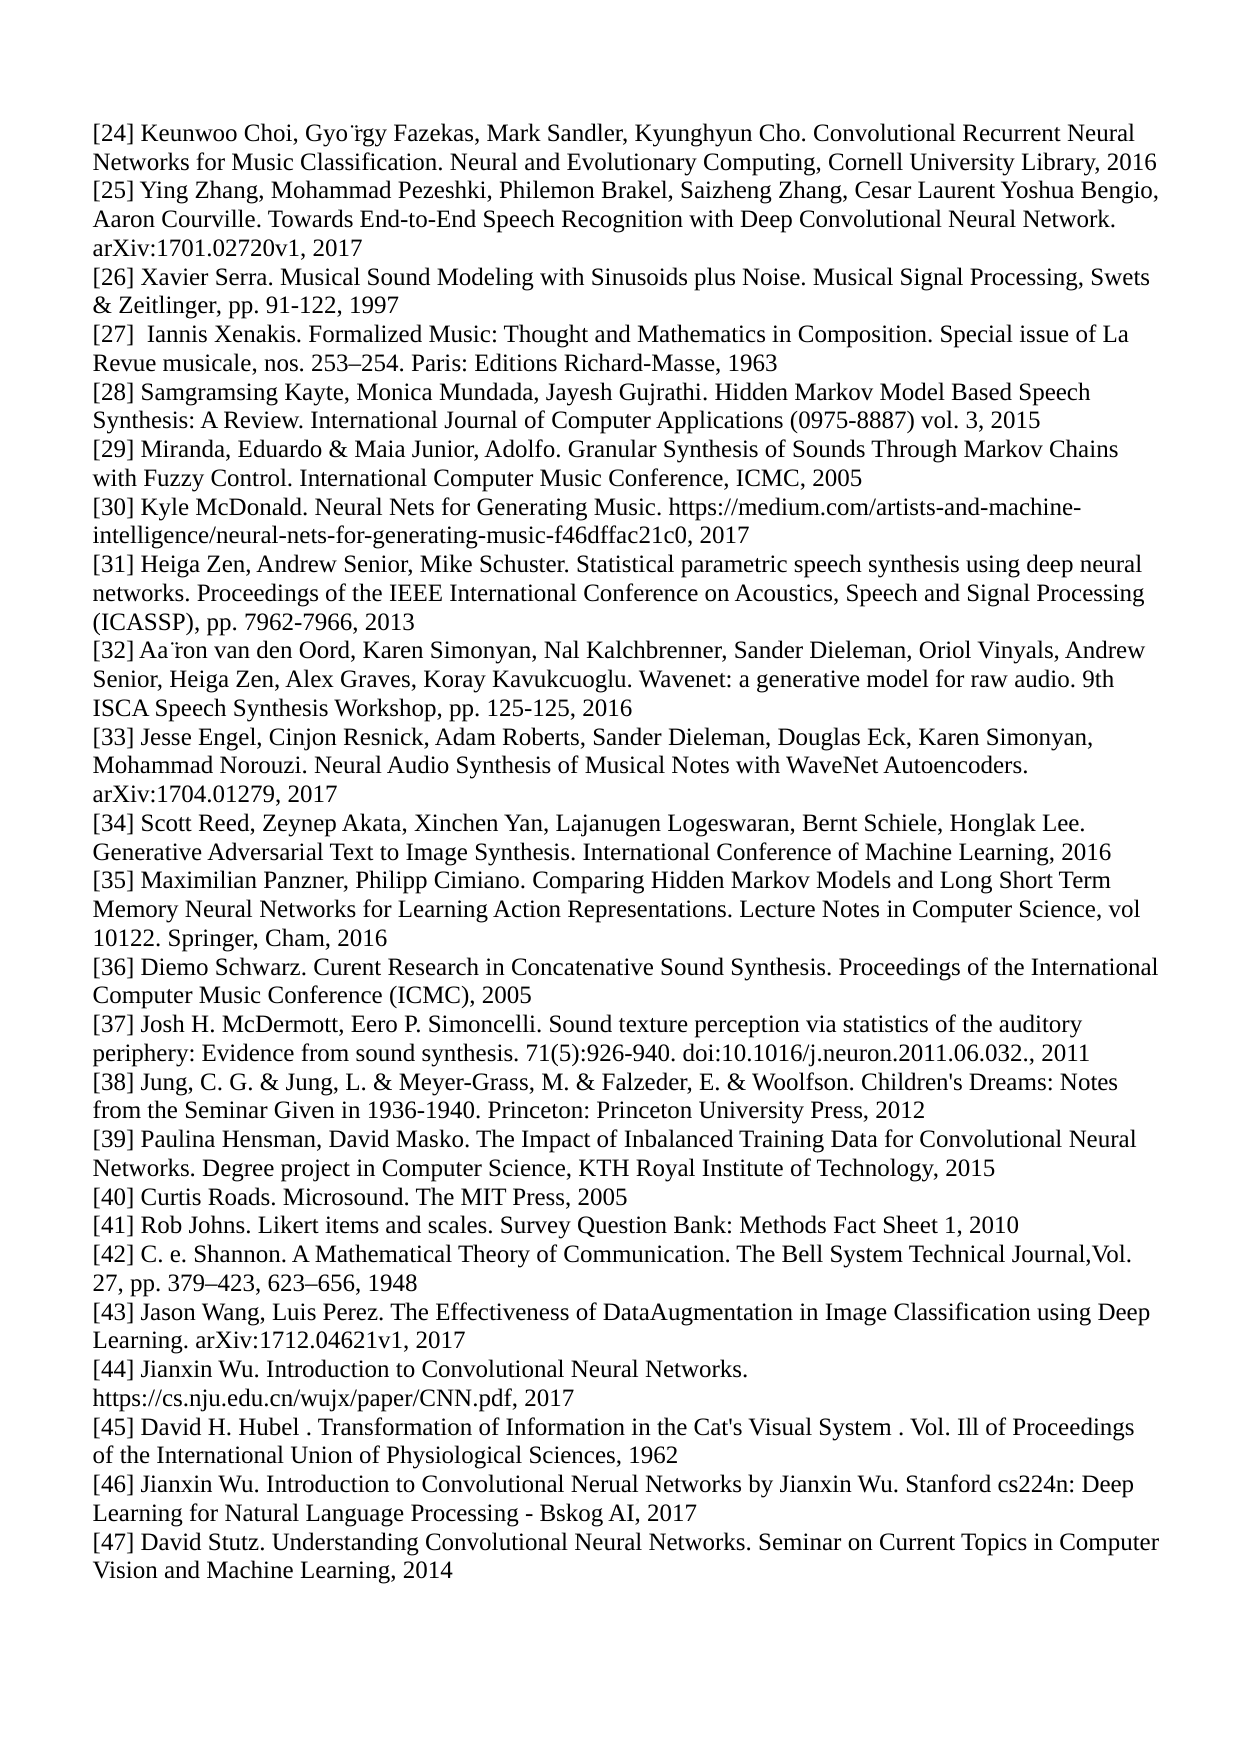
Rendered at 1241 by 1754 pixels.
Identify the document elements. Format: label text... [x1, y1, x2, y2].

text [43] Jason Wang, Luis Perez. The Effectiveness of DataAugmentation in Image Classification using Deep Learning. arXiv:1712.04621v1, 2017 [92, 1297, 1160, 1354]
text [32] Aa ̈ron van den Oord, Karen Simonyan, Nal Kalchbrenner, Sander Dieleman, Oriol Vinyals, Andrew Senior, Heiga Zen, Alex Graves, Koray Kavukcuoglu. Wavenet: a generative model for raw audio. 9th ISCA Speech Synthesis Workshop, pp. 125-125, 2016 [92, 636, 1160, 722]
text [41] Rob Johns. Likert items and scales. Survey Question Bank: Methods Fact Sheet 1, 2010 [92, 1211, 1160, 1239]
text [37] Josh H. McDermott, Eero P. Simoncelli. Sound texture perception via statistics of the auditory periphery: Evidence from sound synthesis. 71(5):926-940. doi:10.1016/j.neuron.2011.06.032., 2011 [92, 1009, 1160, 1067]
text [24] Keunwoo Choi, Gyo ̈rgy Fazekas, Mark Sandler, Kyunghyun Cho. Convolutional Recurrent Neural Networks for Music Classification. Neural and Evolutionary Computing, Cornell University Library, 2016 [92, 118, 1160, 176]
text [44] Jianxin Wu. Introduction to Convolutional Neural Networks. https://cs.nju.edu.cn/wujx/paper/CNN.pdf, 2017 [92, 1354, 1160, 1412]
text [38] Jung, C. G. & Jung, L. & Meyer-Grass, M. & Falzeder, E. & Woolfson. Children's Dreams: Notes from the Seminar Given in 1936-1940. Princeton: Princeton University Press, 2012 [92, 1067, 1160, 1124]
text [25] Ying Zhang, Mohammad Pezeshki, Philemon Brakel, Saizheng Zhang, Cesar Laurent Yoshua Bengio, Aaron Courville. Towards End-to-End Speech Recognition with Deep Convolutional Neural Network. arXiv:1701.02720v1, 2017 [92, 176, 1160, 262]
text [36] Diemo Schwarz. Curent Research in Concatenative Sound Synthesis. Proceedings of the International Computer Music Conference (ICMC), 2005 [92, 952, 1160, 1009]
text [39] Paulina Hensman, David Masko. The Impact of Inbalanced Training Data for Convolutional Neural Networks. Degree project in Computer Science, KTH Royal Institute of Technology, 2015 [92, 1124, 1160, 1182]
text [46] Jianxin Wu. Introduction to Convolutional Nerual Networks by Jianxin Wu. Stanford cs224n: Deep Learning for Natural Language Processing - Bskog AI, 2017 [92, 1469, 1160, 1527]
text [31] Heiga Zen, Andrew Senior, Mike Schuster. Statistical parametric speech synthesis using deep neural networks. Proceedings of the IEEE International Conference on Acoustics, Speech and Signal Processing (ICASSP), pp. 7962-7966, 2013 [92, 549, 1160, 636]
text [33] Jesse Engel, Cinjon Resnick, Adam Roberts, Sander Dieleman, Douglas Eck, Karen Simonyan, Mohammad Norouzi. Neural Audio Synthesis of Musical Notes with WaveNet Autoencoders. arXiv:1704.01279, 2017 [92, 722, 1160, 808]
text [29] Miranda, Eduardo & Maia Junior, Adolfo. Granular Synthesis of Sounds Through Markov Chains with Fuzzy Control. International Computer Music Conference, ICMC, 2005 [92, 434, 1160, 492]
text [26] Xavier Serra. Musical Sound Modeling with Sinusoids plus Noise. Musical Signal Processing, Swets & Zeitlinger, pp. 91-122, 1997 [92, 262, 1160, 319]
text [34] Scott Reed, Zeynep Akata, Xinchen Yan, Lajanugen Logeswaran, Bernt Schiele, Honglak Lee. Generative Adversarial Text to Image Synthesis. International Conference of Machine Learning, 2016 [92, 808, 1160, 866]
text [35] Maximilian Panzner, Philipp Cimiano. Comparing Hidden Markov Models and Long Short Term Memory Neural Networks for Learning Action Representations. Lecture Notes in Computer Science, vol 10122. Springer, Cham, 2016 [92, 866, 1160, 952]
text [27] Iannis Xenakis. Formalized Music: Thought and Mathematics in Composition. Special issue of La Revue musicale, nos. 253–254. Paris: Editions Richard-Masse, 1963 [92, 319, 1160, 377]
text [47] David Stutz. Understanding Convolutional Neural Networks. Seminar on Current Topics in Computer Vision and Machine Learning, 2014 [92, 1527, 1160, 1584]
text [45] David H. Hubel . Transformation of Information in the Cat's Visual System . Vol. Ill of Proceedings of the International Union of Physiological Sciences, 1962 [92, 1412, 1160, 1469]
text [42] C. e. Shannon. A Mathematical Theory of Communication. The Bell System Technical Journal,Vol. 27, pp. 379–423, 623–656, 1948 [92, 1239, 1160, 1297]
text [30] Kyle McDonald. Neural Nets for Generating Music. https://medium.com/artists-and-machine-intelligence/neural-nets-for-generating-music-f46dffac21c0, 2017 [92, 492, 1160, 549]
text [28] Samgramsing Kayte, Monica Mundada, Jayesh Gujrathi. Hidden Markov Model Based Speech Synthesis: A Review. International Journal of Computer Applications (0975-8887) vol. 3, 2015 [92, 377, 1160, 434]
text [40] Curtis Roads. Microsound. The MIT Press, 2005 [92, 1182, 1160, 1211]
